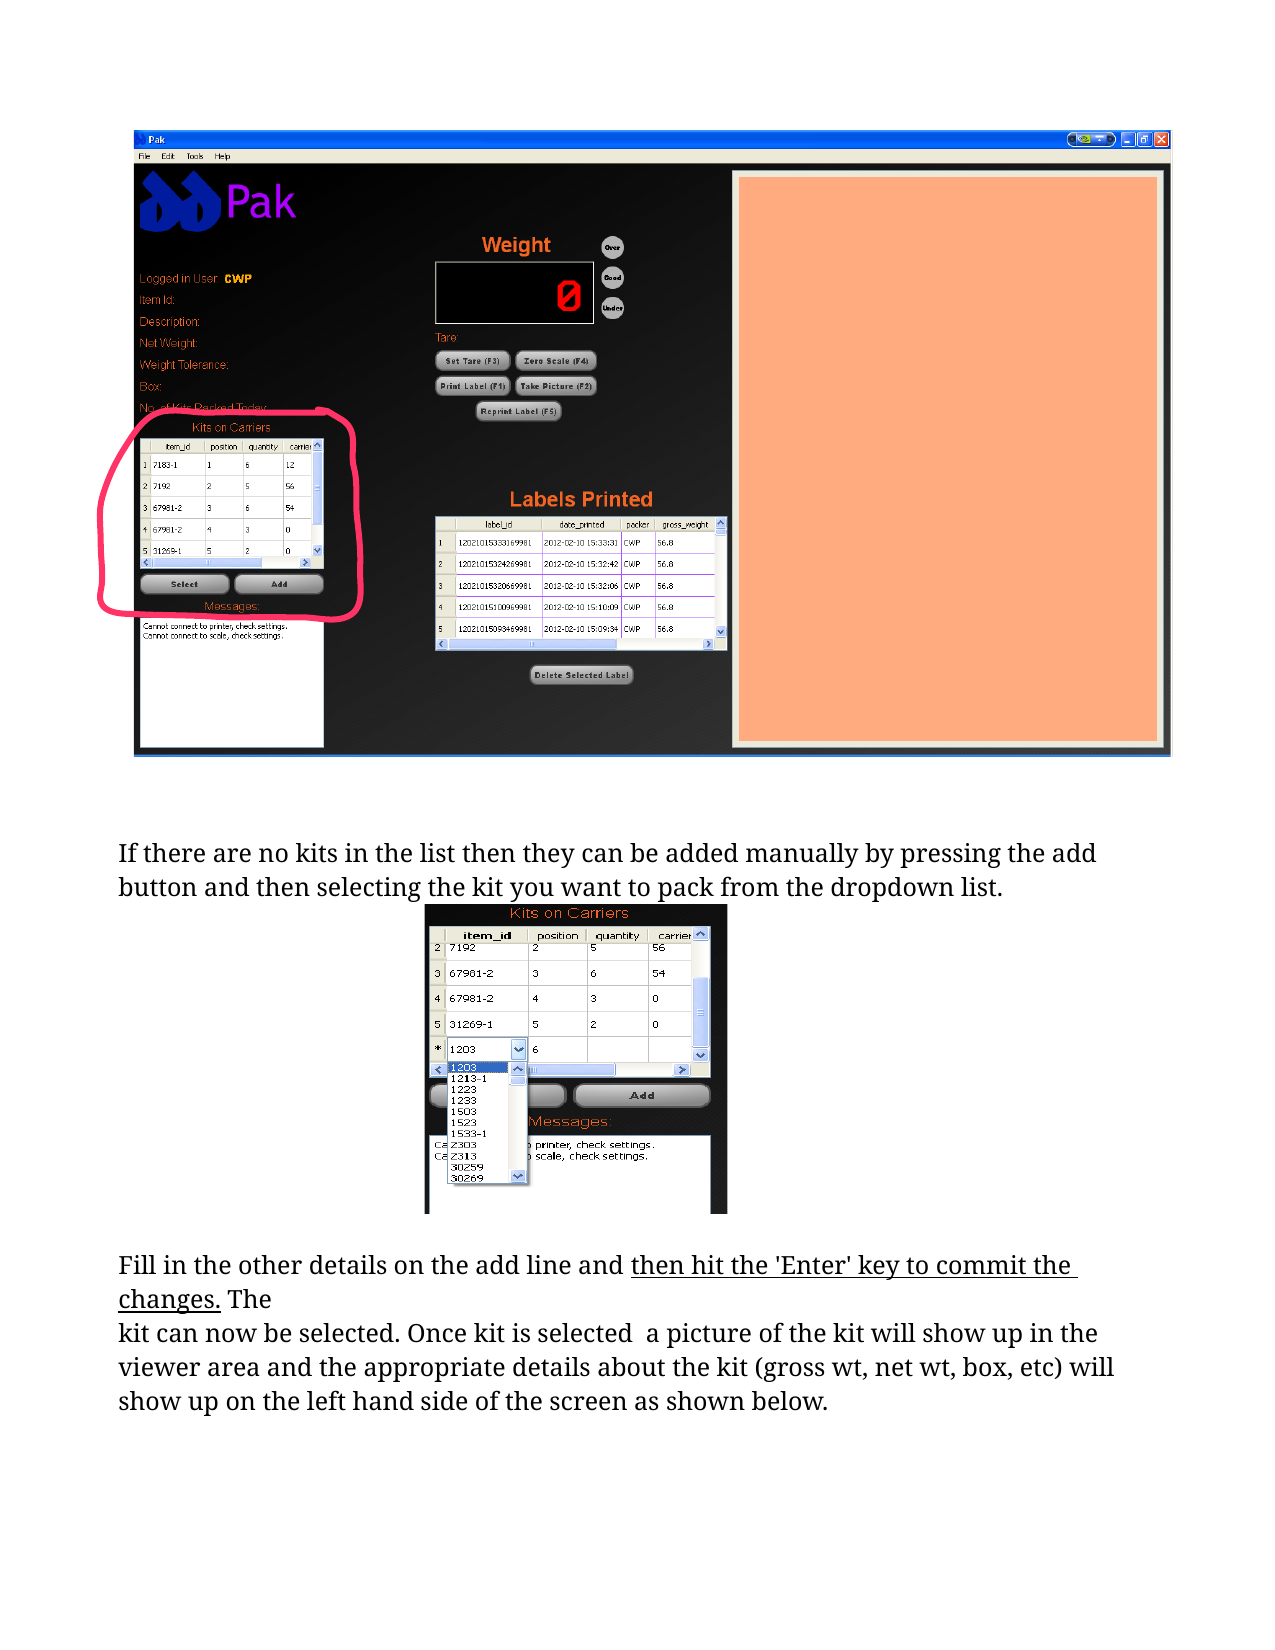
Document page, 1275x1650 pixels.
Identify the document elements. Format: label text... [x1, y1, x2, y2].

picture [133, 414, 357, 616]
text Fill in the other details on the add line and then hit the 'Enter' key to commit the changes. The [118, 1248, 1157, 1316]
text kit can now be selected. Once kit is selected a picture of the kit will show up in the viewer area and the appropriate details about the kit (gross wt, net wt, box, etc) will show up on the left hand side of the screen as shown below. [118, 1316, 1157, 1418]
picture [133, 130, 1173, 757]
text If there are no kits in the list then they can be added manually by pressing the add button and then selecting the kit you want to pack from the dropdown list. [118, 836, 1157, 904]
